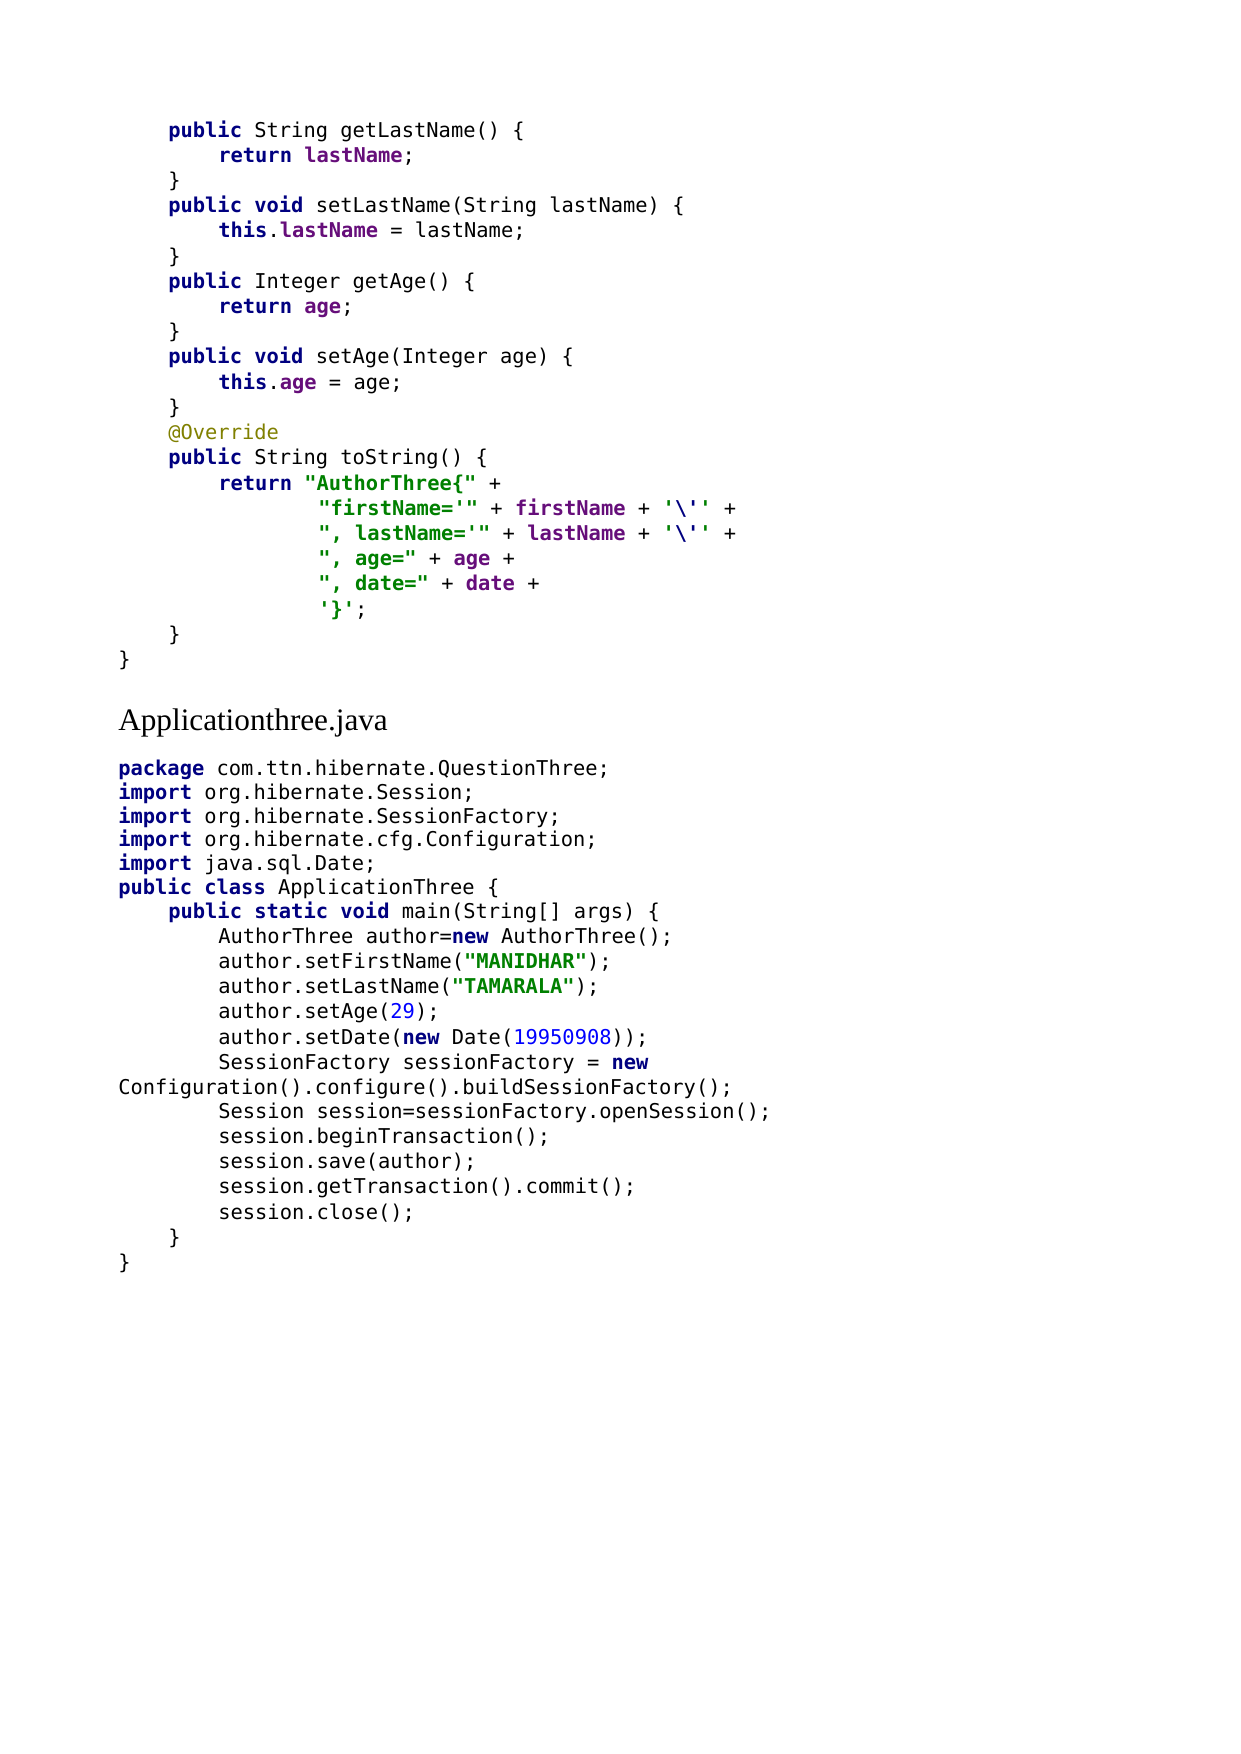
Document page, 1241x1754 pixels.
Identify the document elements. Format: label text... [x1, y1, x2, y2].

text import org.hibernate.cfg.Configuration; [118, 828, 1122, 852]
text AuthorThree author=new AuthorThree(); [118, 924, 1122, 949]
text public static void main(String[] args) { [118, 899, 1122, 924]
text Applicationthree.java [118, 701, 1122, 737]
text ", lastName='" + lastName + '\'' + [118, 521, 1122, 547]
text this.age = age; [118, 370, 1122, 395]
text } [118, 1251, 1122, 1274]
text } [118, 244, 1122, 269]
text Session session=sessionFactory.openSession(); [118, 1099, 1122, 1124]
text return "AuthorThree{" + [118, 471, 1122, 496]
text author.setAge(29); [118, 1000, 1122, 1025]
text public Integer getAge() { [118, 269, 1122, 294]
text public void setAge(Integer age) { [118, 345, 1122, 370]
text return lastName; [118, 143, 1122, 168]
text author.setLastName("TAMARALA"); [118, 975, 1122, 1000]
text @Override [118, 421, 1122, 446]
text public String getLastName() { [118, 118, 1122, 143]
text } [118, 647, 1122, 671]
text session.getTransaction().commit(); [118, 1175, 1122, 1200]
text public void setLastName(String lastName) { [118, 194, 1122, 219]
text ", date=" + date + [118, 572, 1122, 597]
text ", age=" + age + [118, 547, 1122, 572]
text this.lastName = lastName; [118, 219, 1122, 244]
text session.save(author); [118, 1150, 1122, 1175]
text session.beginTransaction(); [118, 1124, 1122, 1150]
text } [118, 168, 1122, 194]
text '}'; [118, 597, 1122, 622]
text package com.ttn.hibernate.QuestionThree; [118, 757, 1122, 780]
text SessionFactory sessionFactory = new Configuration().configure().buildSessionFactory(); [118, 1050, 1122, 1099]
text } [118, 1225, 1122, 1251]
text author.setDate(new Date(19950908)); [118, 1025, 1122, 1050]
text public String toString() { [118, 446, 1122, 471]
text import org.hibernate.Session; [118, 780, 1122, 804]
text import org.hibernate.SessionFactory; [118, 804, 1122, 828]
text return age; [118, 294, 1122, 320]
text } [118, 320, 1122, 345]
text } [118, 395, 1122, 421]
text session.close(); [118, 1200, 1122, 1225]
text public class ApplicationThree { [118, 875, 1122, 899]
text author.setFirstName("MANIDHAR"); [118, 949, 1122, 975]
text import java.sql.Date; [118, 852, 1122, 875]
text } [118, 622, 1122, 647]
text "firstName='" + firstName + '\'' + [118, 496, 1122, 521]
